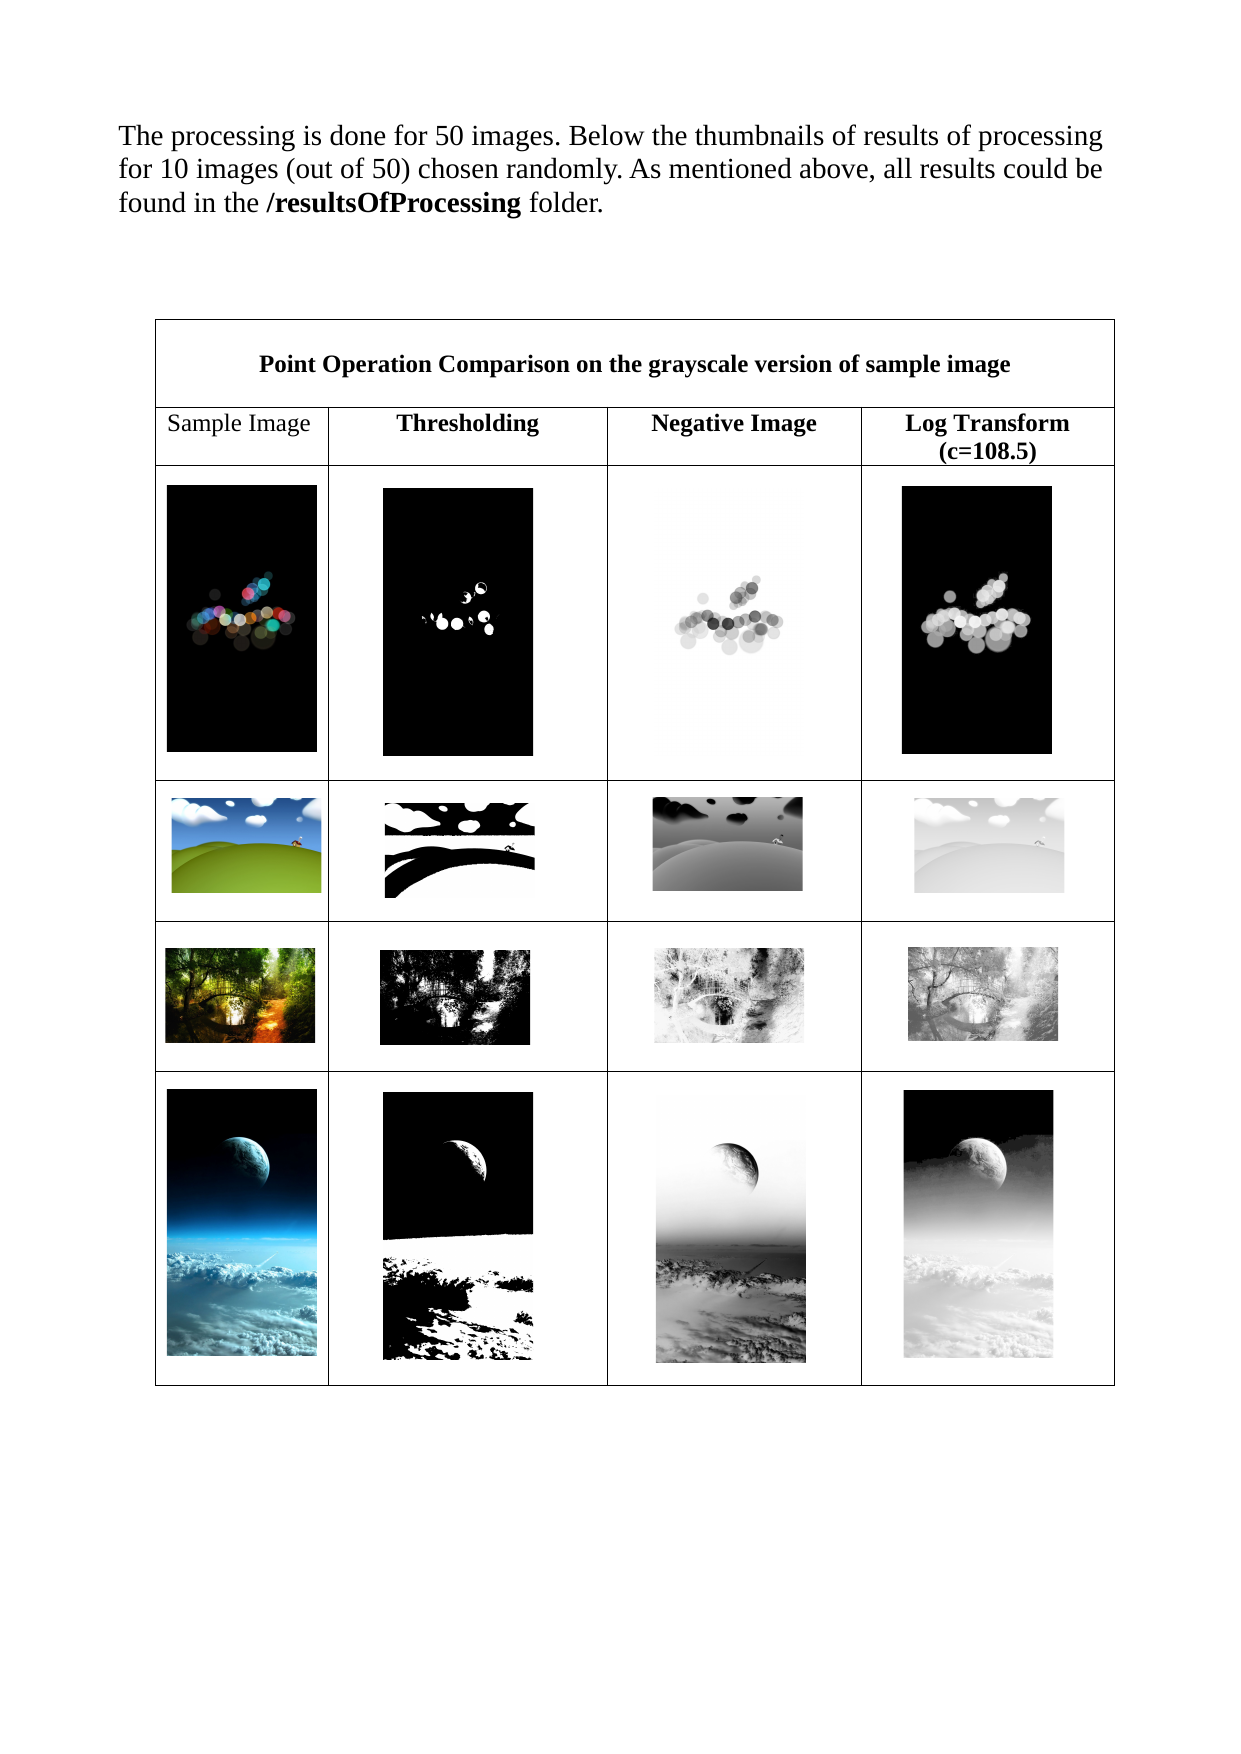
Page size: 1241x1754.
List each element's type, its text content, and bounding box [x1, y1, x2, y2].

table_cell [329, 466, 607, 780]
table_cell [156, 922, 328, 1071]
table_cell [156, 466, 328, 780]
picture [908, 947, 1059, 1041]
table_cell [862, 1072, 1114, 1385]
picture [166, 485, 317, 752]
table_cell Negative Image [608, 408, 861, 465]
picture [171, 798, 322, 893]
table_cell Log Transform (c=108.5) [862, 408, 1114, 465]
picture [384, 803, 535, 898]
table_cell Thresholding [329, 408, 607, 465]
picture [383, 1092, 534, 1360]
picture [652, 797, 803, 891]
picture [903, 1090, 1054, 1358]
table_cell [608, 466, 861, 780]
table_cell [608, 922, 861, 1071]
picture [166, 1089, 317, 1356]
picture [901, 486, 1052, 754]
picture [655, 1095, 806, 1363]
picture [383, 488, 534, 756]
table_cell [156, 781, 328, 921]
picture [165, 948, 316, 1043]
table_cell [608, 1072, 861, 1385]
table_cell [329, 781, 607, 921]
table_cell [862, 781, 1114, 921]
table_cell [329, 1072, 607, 1385]
table_cell [329, 922, 607, 1071]
table_cell [156, 1072, 328, 1385]
table_cell [862, 466, 1114, 780]
picture [380, 950, 530, 1045]
table_cell Sample Image [156, 408, 328, 465]
table_cell [862, 922, 1114, 1071]
picture [914, 798, 1065, 893]
text The processing is done for 50 images. Below the thumbnails of results of processing for 10 images (out of 50) chosen randomly. As mentioned above, all results could be found in the /resultsOfProcessing folder. [118, 118, 1122, 219]
table_cell [608, 781, 861, 921]
picture [654, 488, 805, 756]
picture [654, 948, 805, 1043]
table_header Point Operation Comparison on the grayscale version of sample image [156, 320, 1114, 407]
